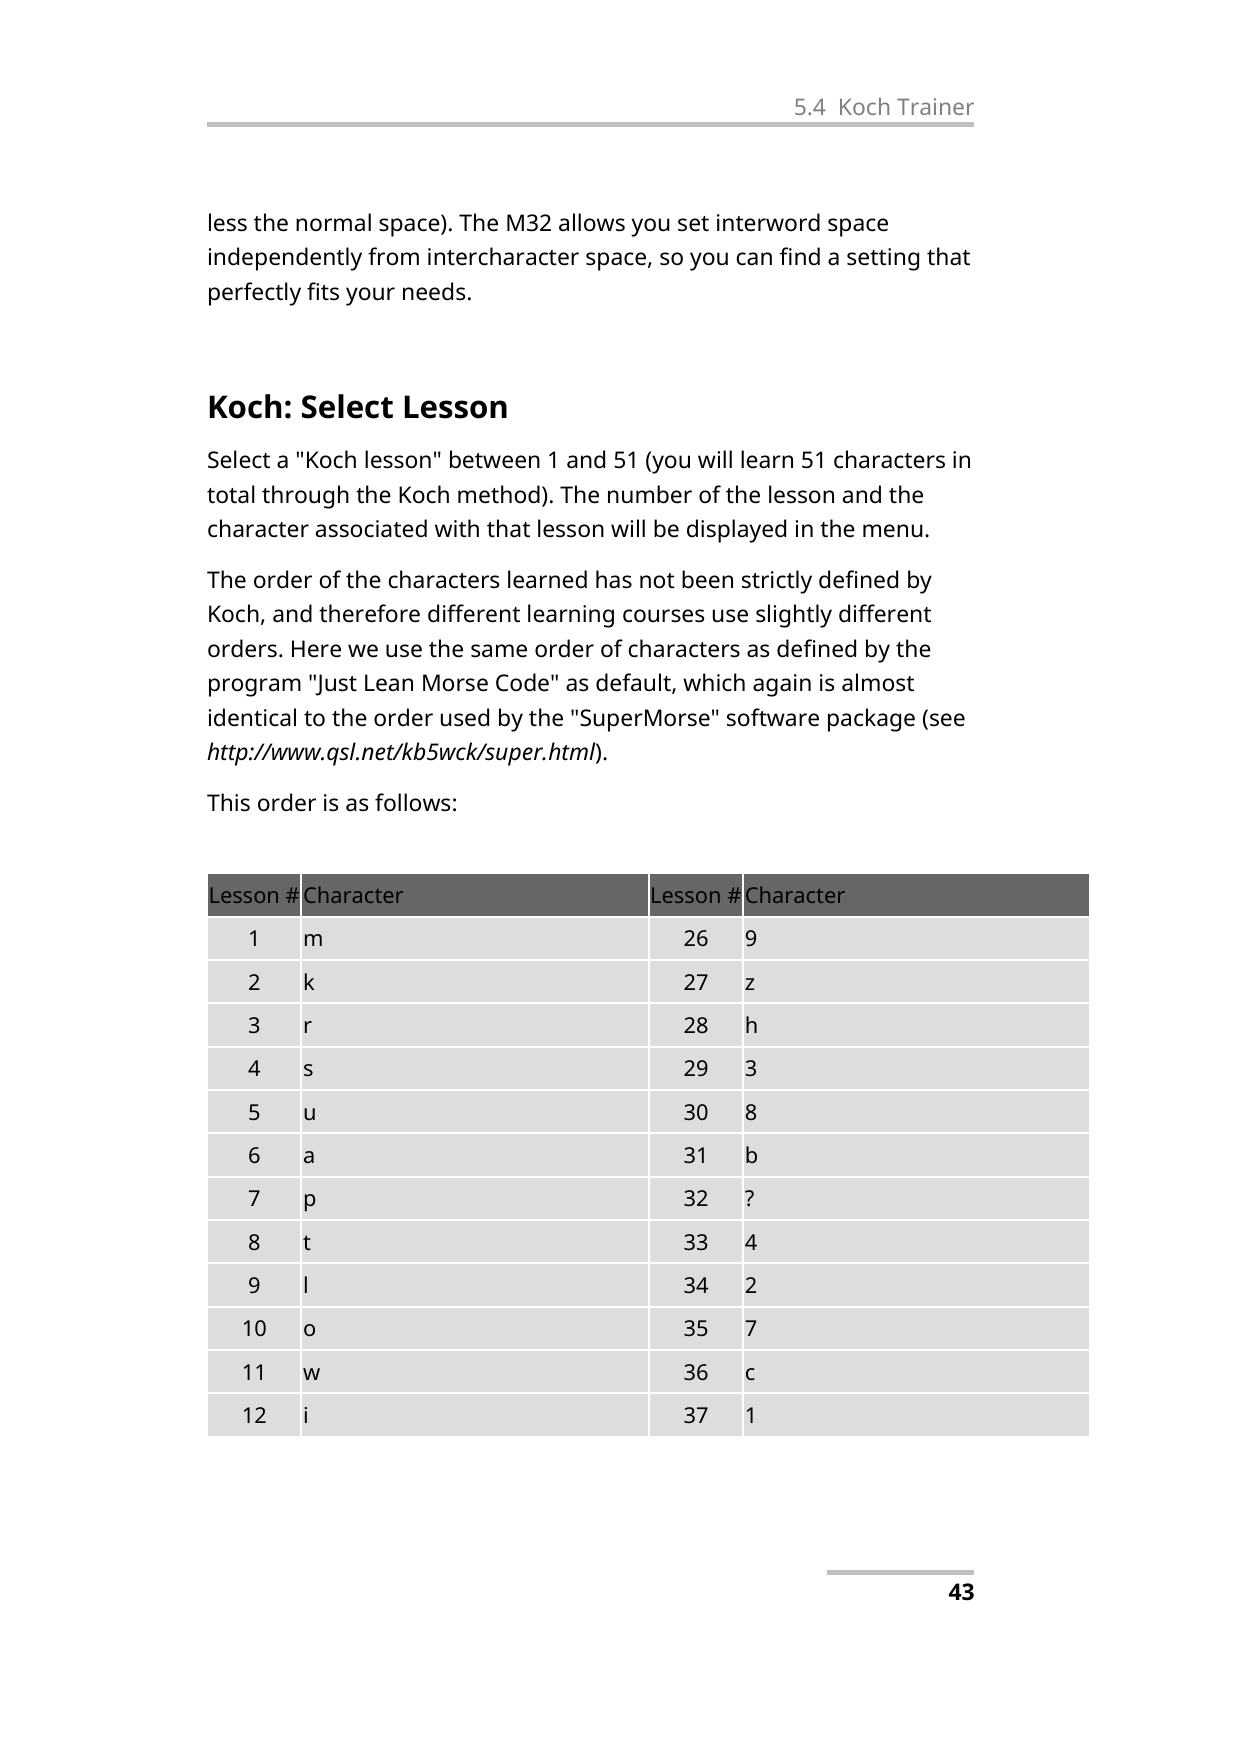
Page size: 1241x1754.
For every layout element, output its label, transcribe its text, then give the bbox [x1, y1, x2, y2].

table_cell b [744, 1134, 1089, 1176]
text less the normal space). The M32 allows you set interword space independently from intercharacter space, so you can find a setting that perfectly fits your needs. [207, 207, 974, 307]
text This order is as follows: [207, 787, 974, 818]
table_cell 7 [744, 1308, 1089, 1349]
table_cell 7 [208, 1178, 300, 1219]
table_cell 8 [208, 1221, 300, 1262]
table_cell 9 [744, 918, 1089, 959]
table_cell 26 [650, 918, 742, 959]
table_cell 36 [650, 1351, 742, 1392]
table_cell 28 [650, 1004, 742, 1046]
table_cell 2 [208, 961, 300, 1002]
table_cell t [302, 1221, 648, 1262]
table_cell k [302, 961, 648, 1002]
table_cell 3 [744, 1048, 1089, 1089]
table_cell i [302, 1394, 648, 1436]
table_cell 32 [650, 1178, 742, 1219]
table_cell 10 [208, 1308, 300, 1349]
table_cell o [302, 1308, 648, 1349]
table_header Lesson # [650, 874, 742, 916]
text Select a "Koch lesson" between 1 and 51 (you will learn 51 characters in total through the Koch method). The number of the lesson and the character associated with that lesson will be displayed in the menu. [207, 444, 974, 544]
table_cell l [302, 1264, 648, 1306]
table_cell 11 [208, 1351, 300, 1392]
table_cell 6 [208, 1134, 300, 1176]
table_cell 30 [650, 1091, 742, 1132]
table_cell 8 [744, 1091, 1089, 1132]
table_cell 2 [744, 1264, 1089, 1306]
table_cell z [744, 961, 1089, 1002]
table_cell u [302, 1091, 648, 1132]
table_cell r [302, 1004, 648, 1046]
table_cell 1 [208, 918, 300, 959]
table_cell 34 [650, 1264, 742, 1306]
table_cell 33 [650, 1221, 742, 1262]
table_cell ? [744, 1178, 1089, 1219]
table_cell 35 [650, 1308, 742, 1349]
table_cell a [302, 1134, 648, 1176]
table_cell h [744, 1004, 1089, 1046]
table_header Character [744, 874, 1089, 916]
table_cell 4 [744, 1221, 1089, 1262]
table_cell 9 [208, 1264, 300, 1306]
table_cell 29 [650, 1048, 742, 1089]
table_cell 3 [208, 1004, 300, 1046]
text The order of the characters learned has not been strictly defined by Koch, and therefore different learning courses use slightly different orders. Here we use the same order of characters as defined by the program "Just Lean Morse Code" as default, which again is almost identical to the order used by the "SuperMorse" software package (see http://www.qsl.net/kb5wck/super.html). [207, 564, 974, 767]
table_cell m [302, 918, 648, 959]
table_cell w [302, 1351, 648, 1392]
table_cell 4 [208, 1048, 300, 1089]
table_header Lesson # [208, 874, 300, 916]
table_cell 1 [744, 1394, 1089, 1436]
table_cell 5 [208, 1091, 300, 1132]
table_header Character [302, 874, 648, 916]
subtitle Koch: Select Lesson [207, 383, 974, 427]
table_cell c [744, 1351, 1089, 1392]
table_cell 12 [208, 1394, 300, 1436]
table_cell 37 [650, 1394, 742, 1436]
table_cell 27 [650, 961, 742, 1002]
table_cell s [302, 1048, 648, 1089]
table_cell 31 [650, 1134, 742, 1176]
table_cell p [302, 1178, 648, 1219]
